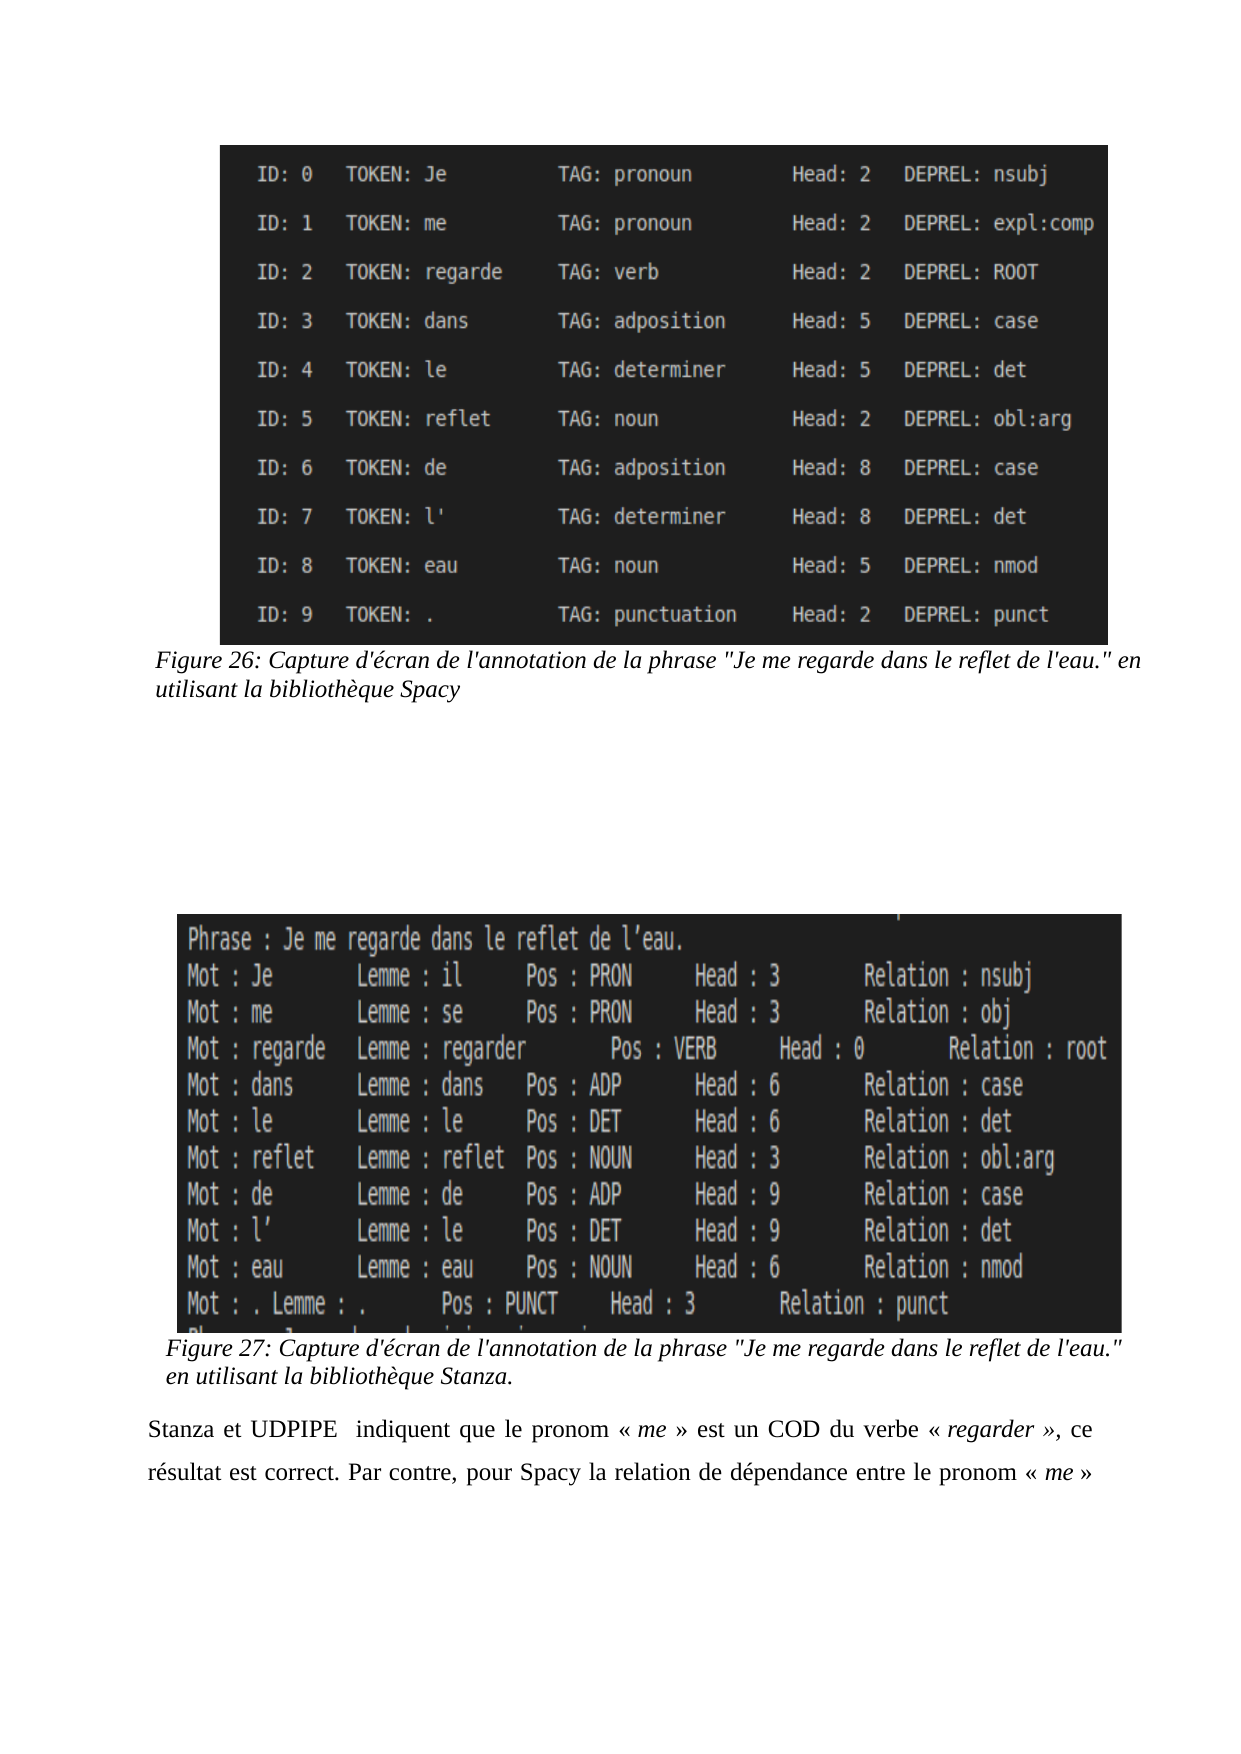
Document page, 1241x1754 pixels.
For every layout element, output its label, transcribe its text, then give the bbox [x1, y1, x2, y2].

text Figure 22: Capture d'écran de l'annotation de la phrase "Je me regarde dans le reflet de l'eau." en utilisant la bibliothèque Stanza. [166, 915, 1133, 1390]
picture [177, 914, 1122, 1333]
text Figure 21: Capture d'écran de l'annotation de la phrase "Je me regarde dans le reflet de l'eau." en utilisant la bibliothèque Spacy [155, 146, 1172, 702]
text Stanza et UDPIPE indiquent que le pronom « me » est un COD du verbe « regarder », ce résultat est correct. Par contre, pour Spacy la relation de dépendance entre le pronom « me » [148, 884, 1133, 1486]
picture [219, 145, 1108, 645]
